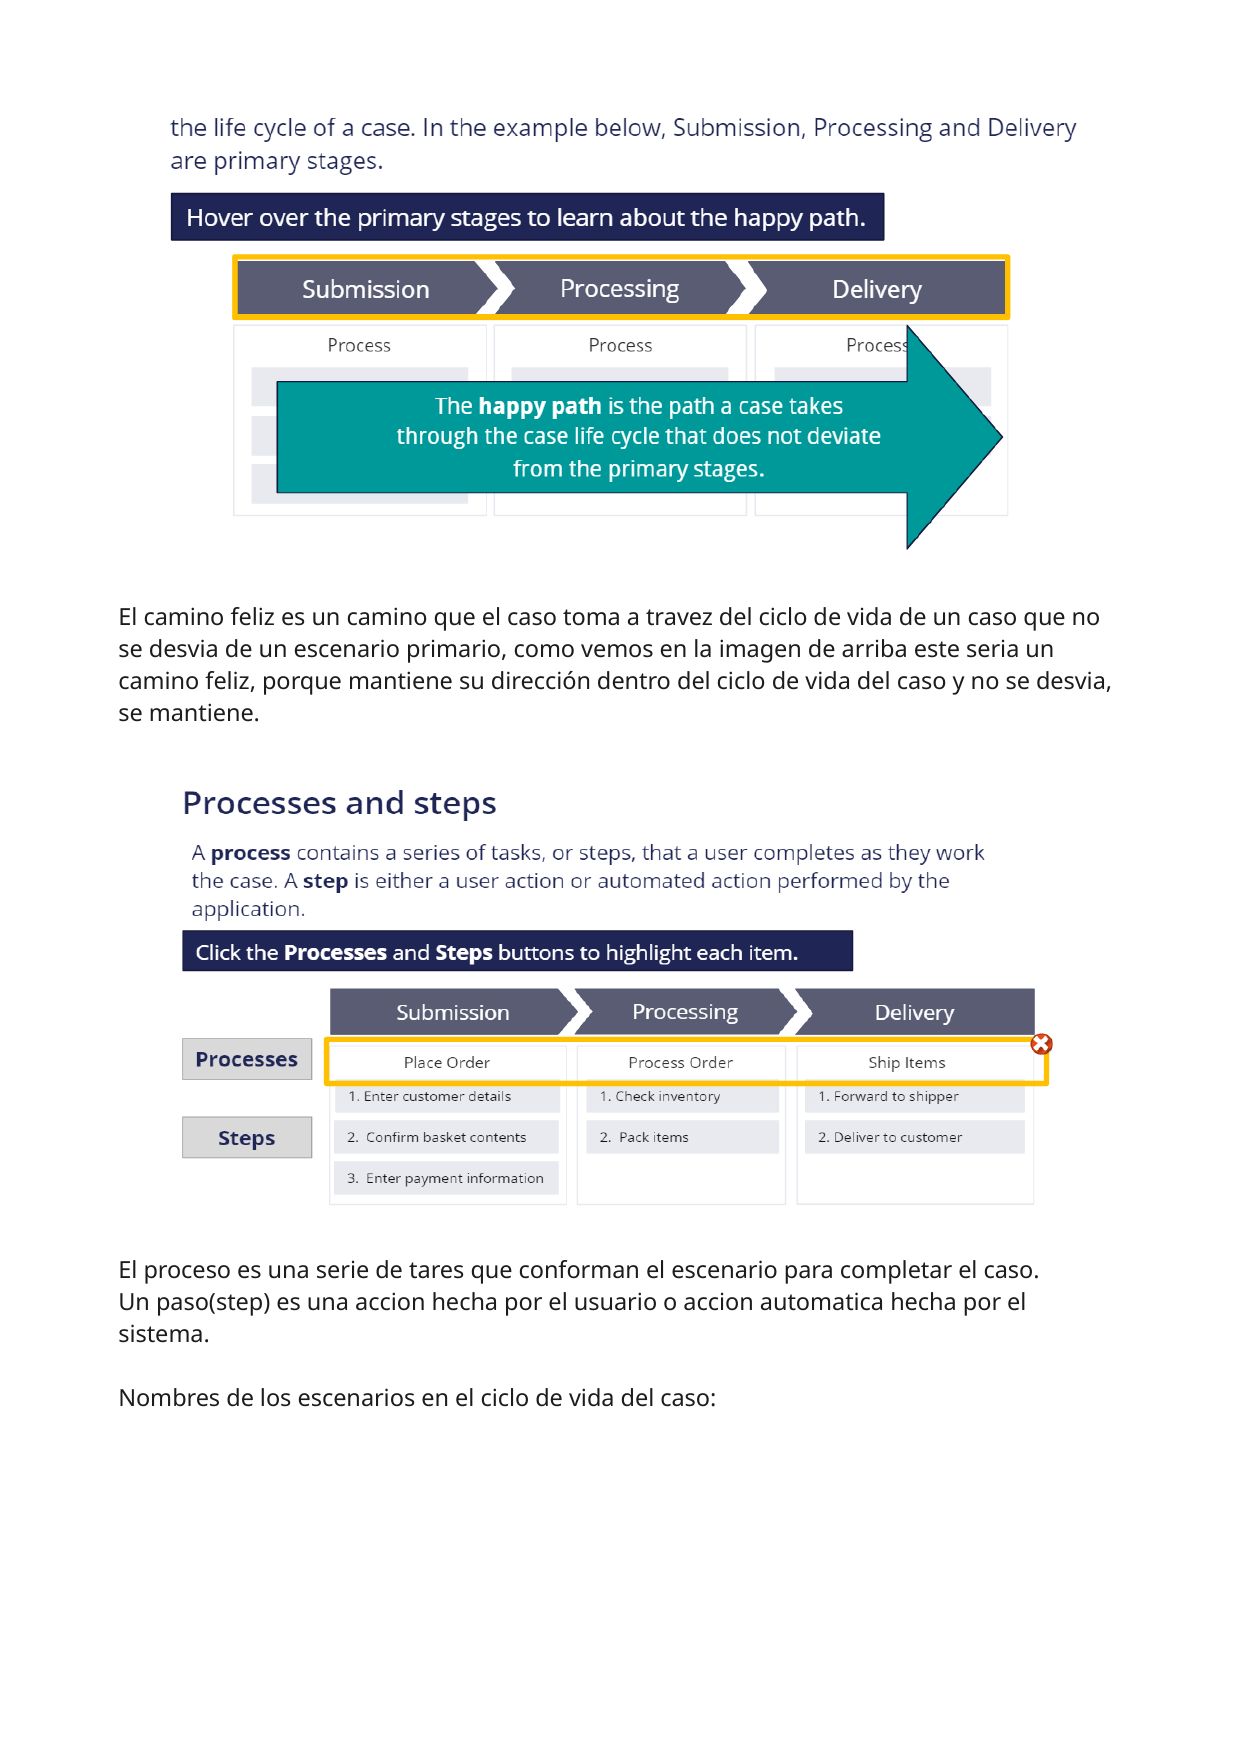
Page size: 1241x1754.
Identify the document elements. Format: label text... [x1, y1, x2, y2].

text El proceso es una serie de tares que conforman el escenario para completar el caso. [118, 1253, 1122, 1285]
text Nombres de los escenarios en el ciclo de vida del caso: [118, 1381, 1122, 1413]
text Un paso(step) es una accion hecha por el usuario o accion automatica hecha por el sistema. [118, 1285, 1122, 1349]
text El camino feliz es un camino que el caso toma a travez del ciclo de vida de un caso que no se desvia de un escenario primario, como vemos en la imagen de arriba este seria un camino feliz, porque mantiene su dirección dentro del ciclo de vida del caso y no se desvia, se mantiene. [118, 600, 1122, 728]
